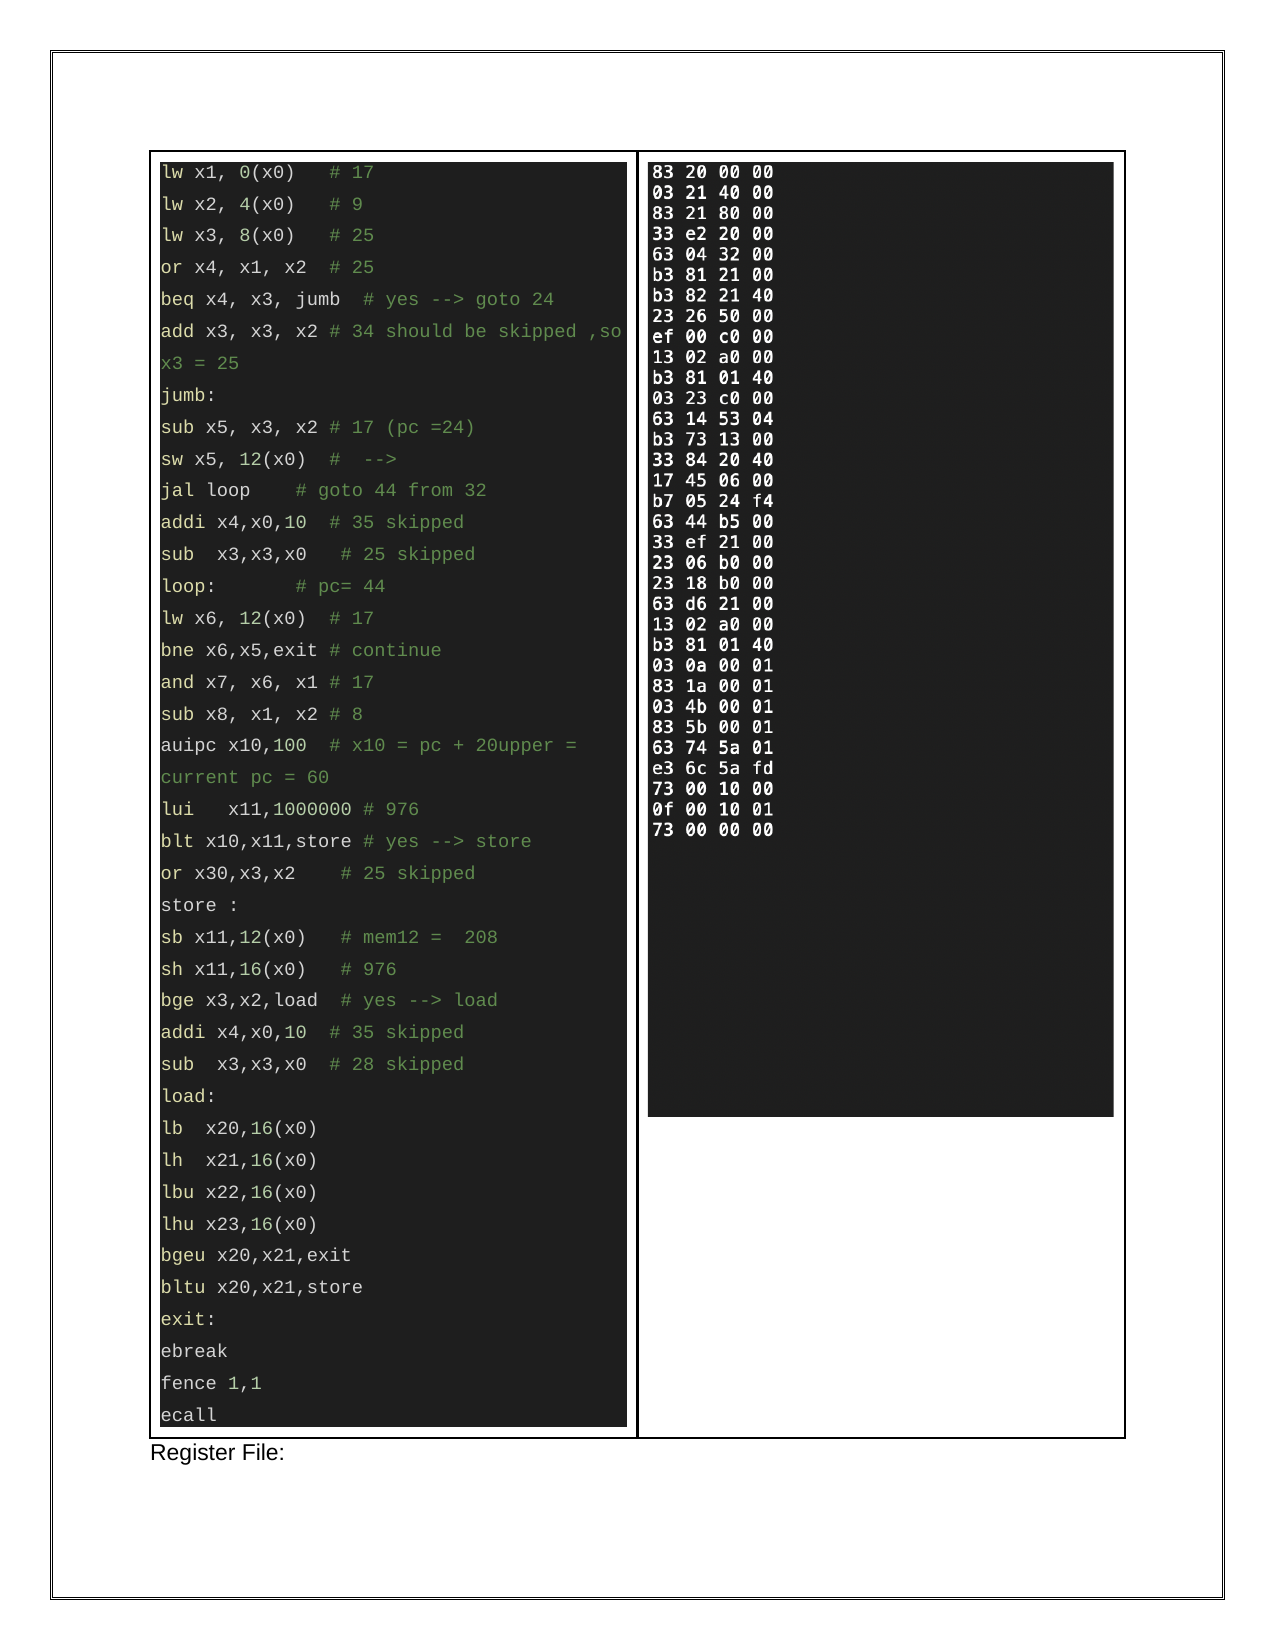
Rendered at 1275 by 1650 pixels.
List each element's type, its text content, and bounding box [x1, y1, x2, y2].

table_header lw x1, 0(x0) # 17 lw x2, 4(x0) # 9 lw x3, 8(x0) # 25 or x4, x1, x2 # 25 beq x4, x3, jumb # yes --> goto 24 add x3, x3, x2 # 34 should be skipped ,so x3 = 25 jumb: sub x5, x3, x2 # 17 (pc =24) sw x5, 12(x0) # --> jal loop # goto 44 from 32 addi x4,x0,10 # 35 skipped sub x3,x3,x0 # 25 skipped loop: # pc= 44 lw x6, 12(x0) # 17 bne x6,x5,exit # continue and x7, x6, x1 # 17 sub x8, x1, x2 # 8 auipc x10,100 # x10 = pc + 20upper = current pc = 60 lui x11,1000000 # 976 blt x10,x11,store # yes --> store or x30,x3,x2 # 25 skipped store : sb x11,12(x0) # mem12 = 208 sh x11,16(x0) # 976 bge x3,x2,load # yes --> load addi x4,x0,10 # 35 skipped sub x3,x3,x0 # 28 skipped load: lb x20,16(x0) lh x21,16(x0) lbu x22,16(x0) lhu x23,16(x0) bgeu x20,x21,exit bltu x20,x21,store exit: ebreak fence 1,1 ecall [151, 152, 636, 1437]
picture [647, 162, 1114, 1117]
table_header [639, 152, 1124, 1437]
text Register File: [150, 1439, 1125, 1466]
